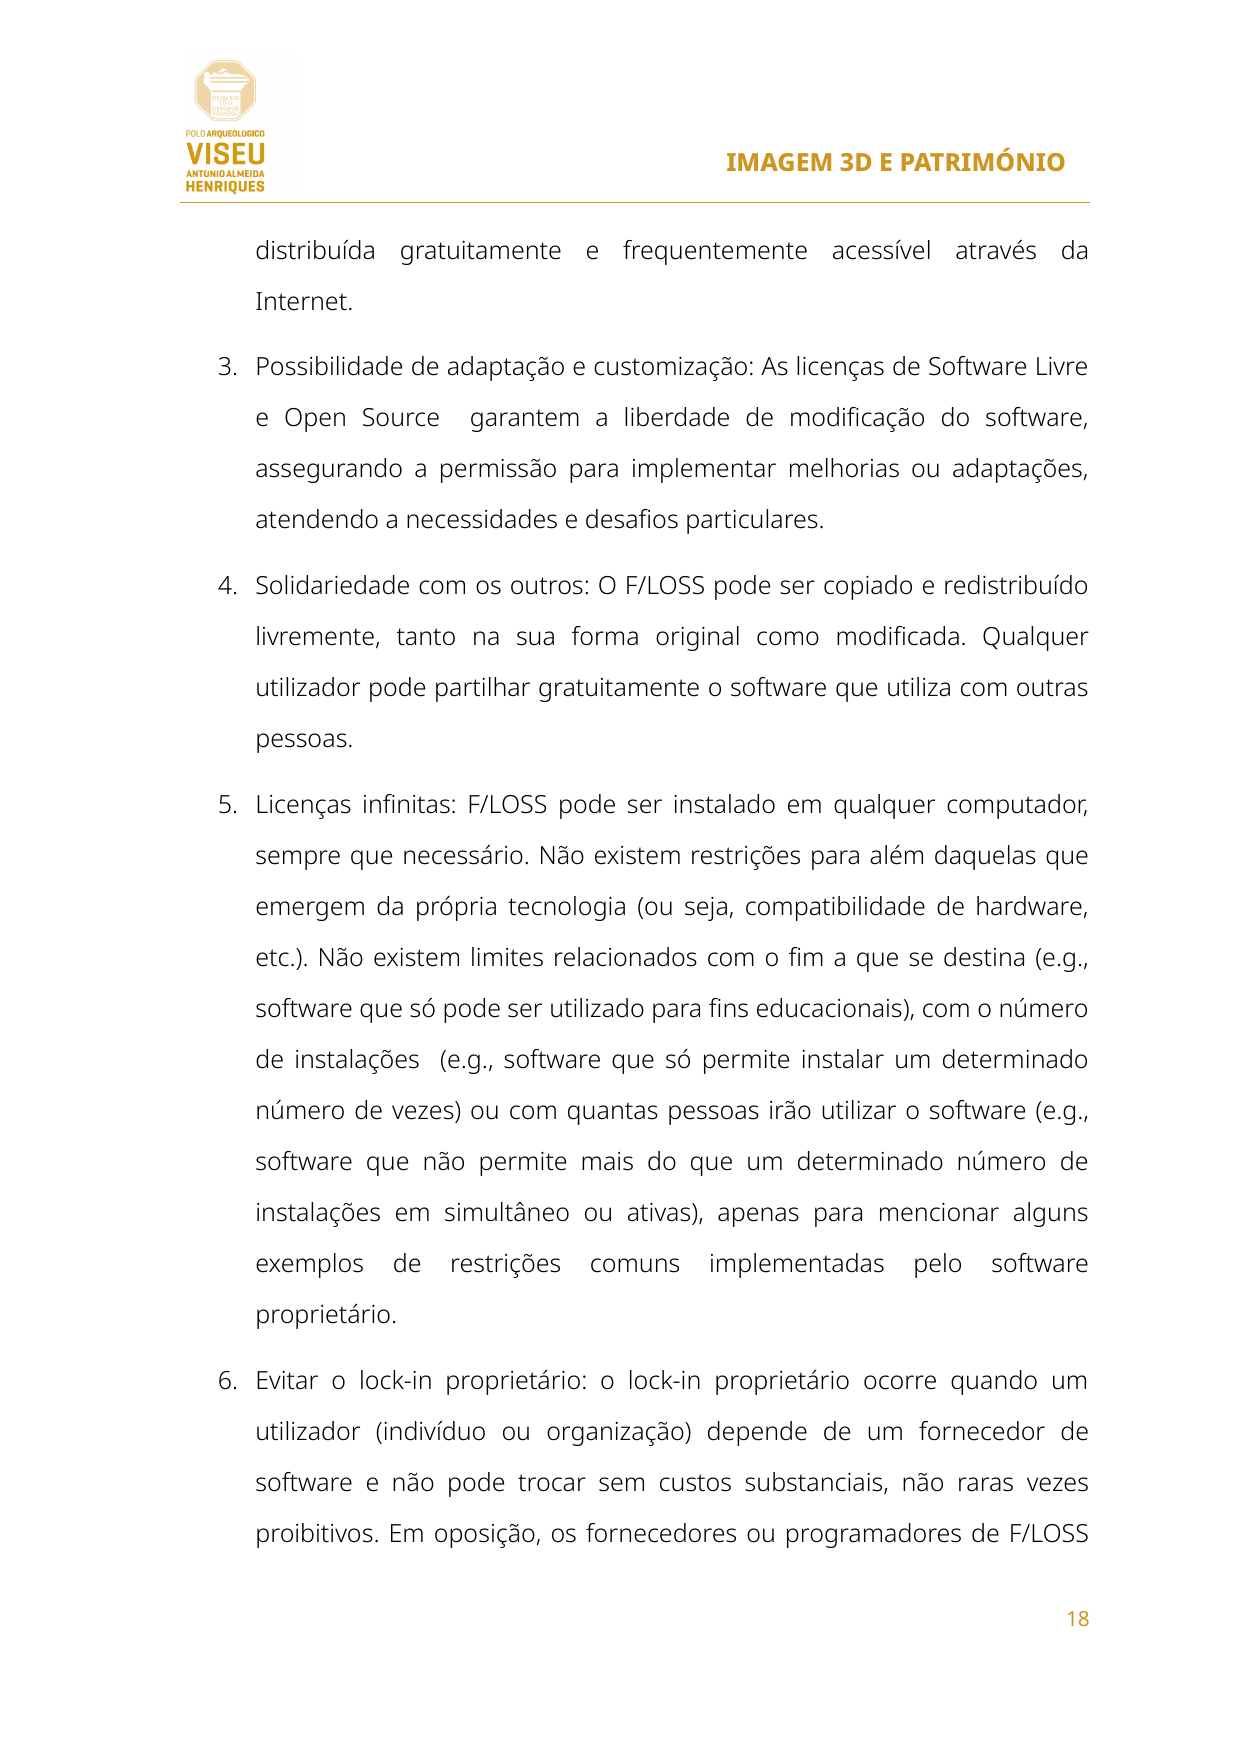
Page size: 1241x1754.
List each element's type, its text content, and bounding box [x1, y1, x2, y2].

list Solidariedade com os outros: O F/LOSS pode ser copiado e redistribuído livremente, tanto na sua forma original como modificada. Qualquer utilizador pode partilhar gratuitamente o software que utiliza com outras pessoas. [218, 568, 1090, 755]
list Possibilidade de adaptação e customização: As licenças de Software Livre e Open Source garantem a liberdade de modificação do software, assegurando a permissão para implementar melhorias ou adaptações, atendendo a necessidades e desafios particulares. [218, 349, 1090, 536]
list Evitar o lock-in proprietário: o lock-in proprietário ocorre quando um utilizador (indivíduo ou organização) depende de um fornecedor de software e não pode trocar sem custos substanciais, não raras vezes proibitivos. Em oposição, os fornecedores ou programadores de F/LOSS [218, 1363, 1090, 1550]
picture [183, 52, 299, 201]
list distribuída gratuitamente e frequentemente acessível através da Internet. [218, 232, 1090, 317]
list Licenças infinitas: F/LOSS pode ser instalado em qualquer computador, sempre que necessário. Não existem restrições para além daquelas que emergem da própria tecnologia (ou seja, compatibilidade de hardware, etc.). Não existem limites relacionados com o fim a que se destina (e.g., software que só pode ser utilizado para fins educacionais), com o número de instalações (e.g., software que só permite instalar um determinado número de vezes) ou com quantas pessoas irão utilizar o software (e.g., software que não permite mais do que um determinado número de instalações em simultâneo ou ativas), apenas para mencionar alguns exemplos de restrições comuns implementadas pelo software proprietário. [218, 787, 1090, 1331]
